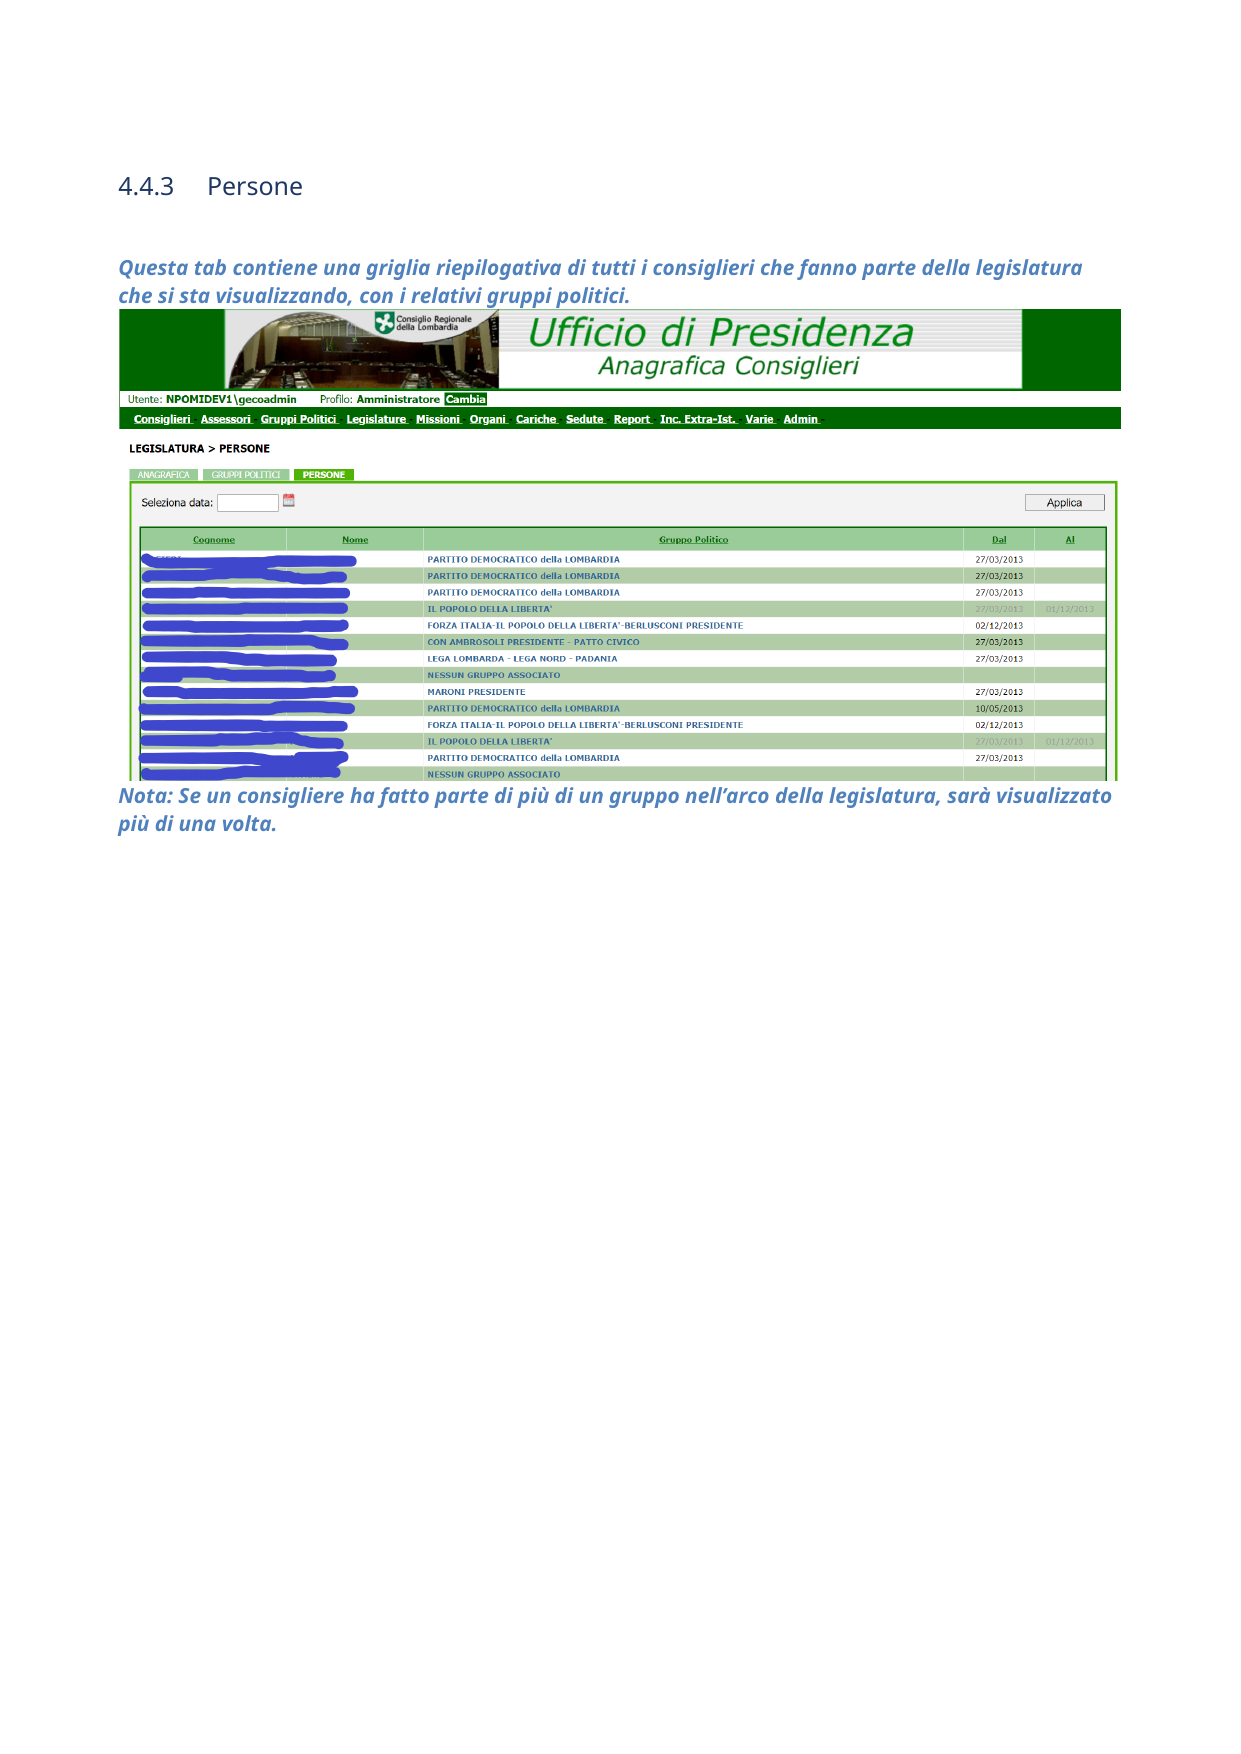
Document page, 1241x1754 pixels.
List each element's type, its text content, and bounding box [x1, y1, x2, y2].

text Nota: Se un consigliere ha fatto parte di più di un gruppo nell’arco della legislatura, sarà visualizzato più di una volta. [118, 781, 1122, 838]
list Persone [118, 168, 1122, 202]
text Questa tab contiene una griglia riepilogativa di tutti i consiglieri che fanno parte della legislatura che si sta visualizzando, con i relativi gruppi politici. [118, 253, 1122, 309]
